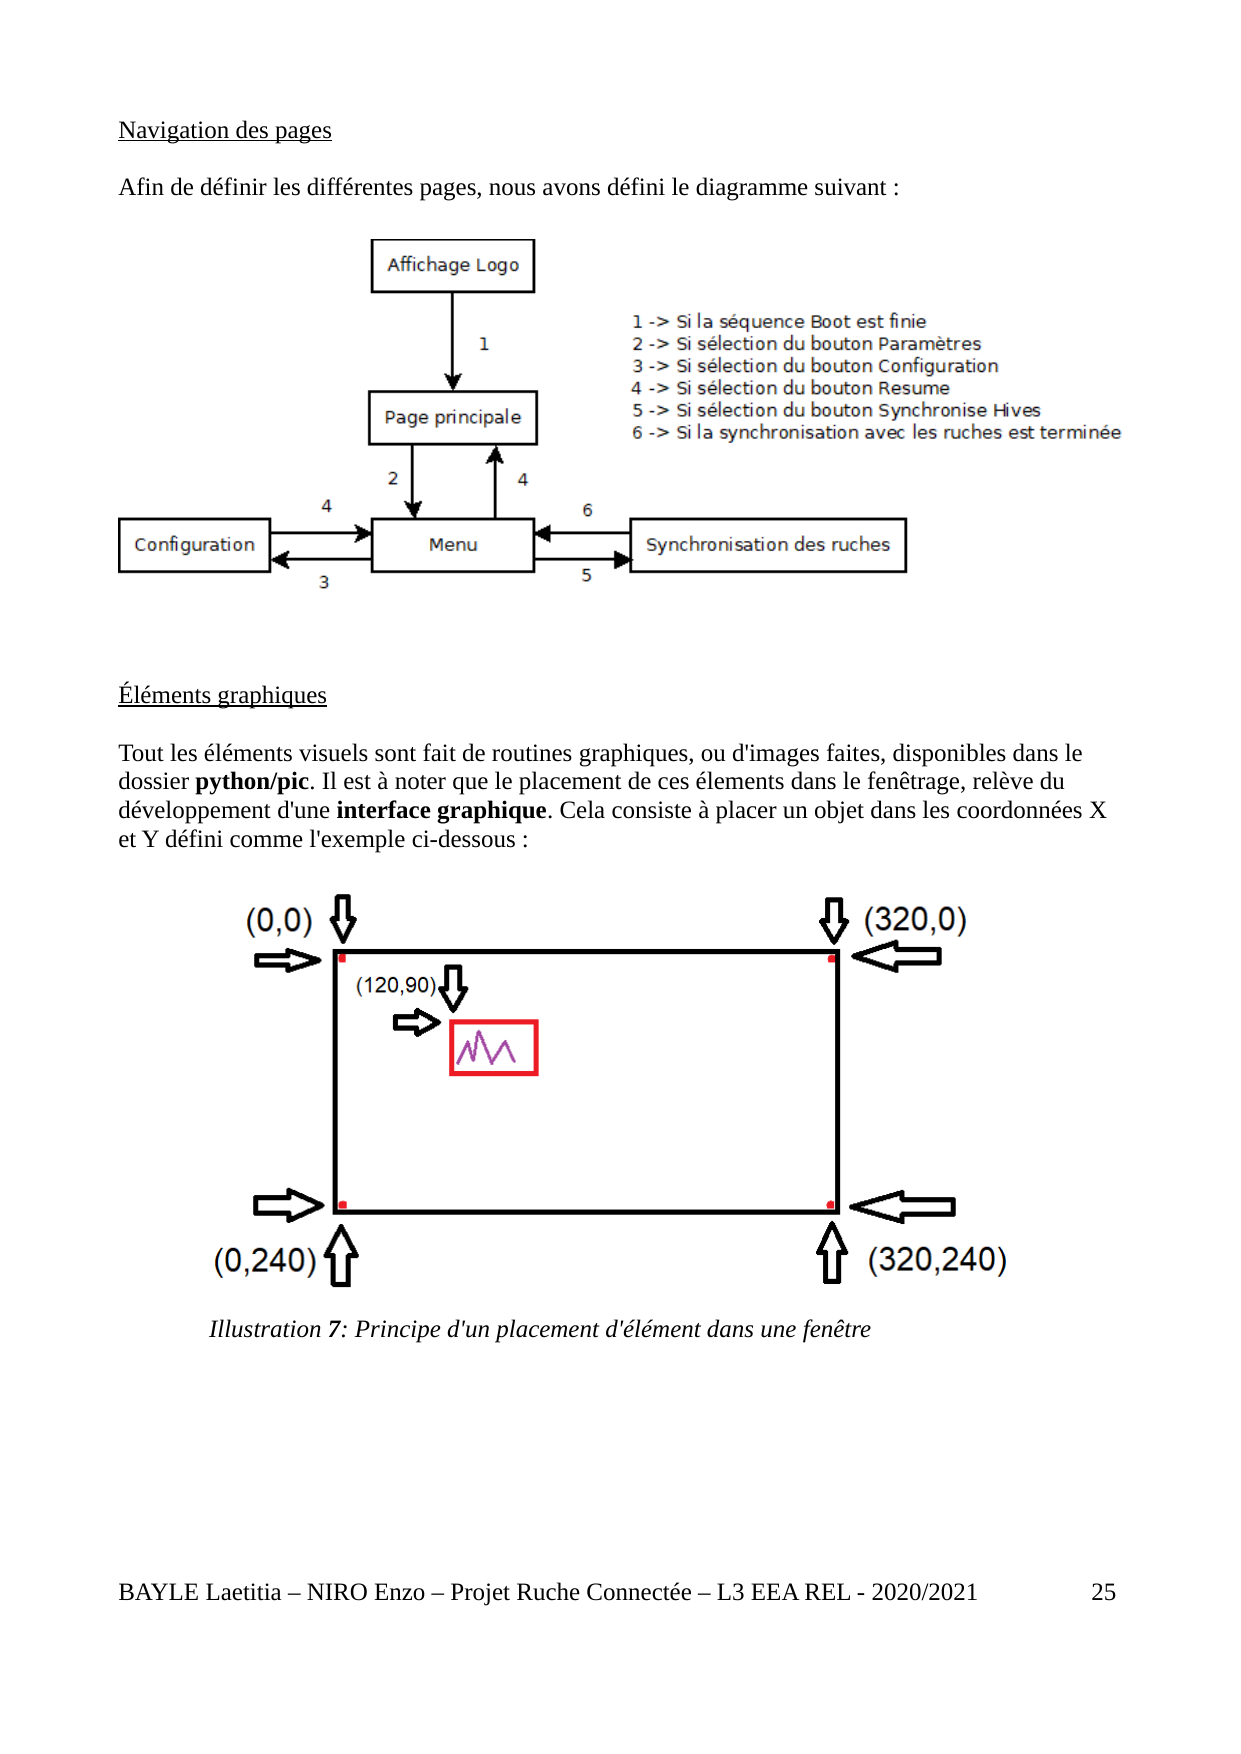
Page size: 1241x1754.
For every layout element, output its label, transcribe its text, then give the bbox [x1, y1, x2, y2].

picture [118, 239, 1123, 594]
picture [208, 888, 1010, 1314]
text Afin de définir les différentes pages, nous avons défini le diagramme suivant : [118, 172, 1122, 201]
text Tout les éléments visuels sont fait de routines graphiques, ou d'images faites, disponibles dans le dossier python/pic. Il est à noter que le placement de ces élements dans le fenêtrage, relève du développement d'une interface graphique. Cela consiste à placer un objet dans les coordonnées X et Y défini comme l'exemple ci-dessous : [118, 738, 1122, 853]
text Éléments graphiques [118, 680, 1122, 709]
text Navigation des pages [118, 115, 1122, 144]
